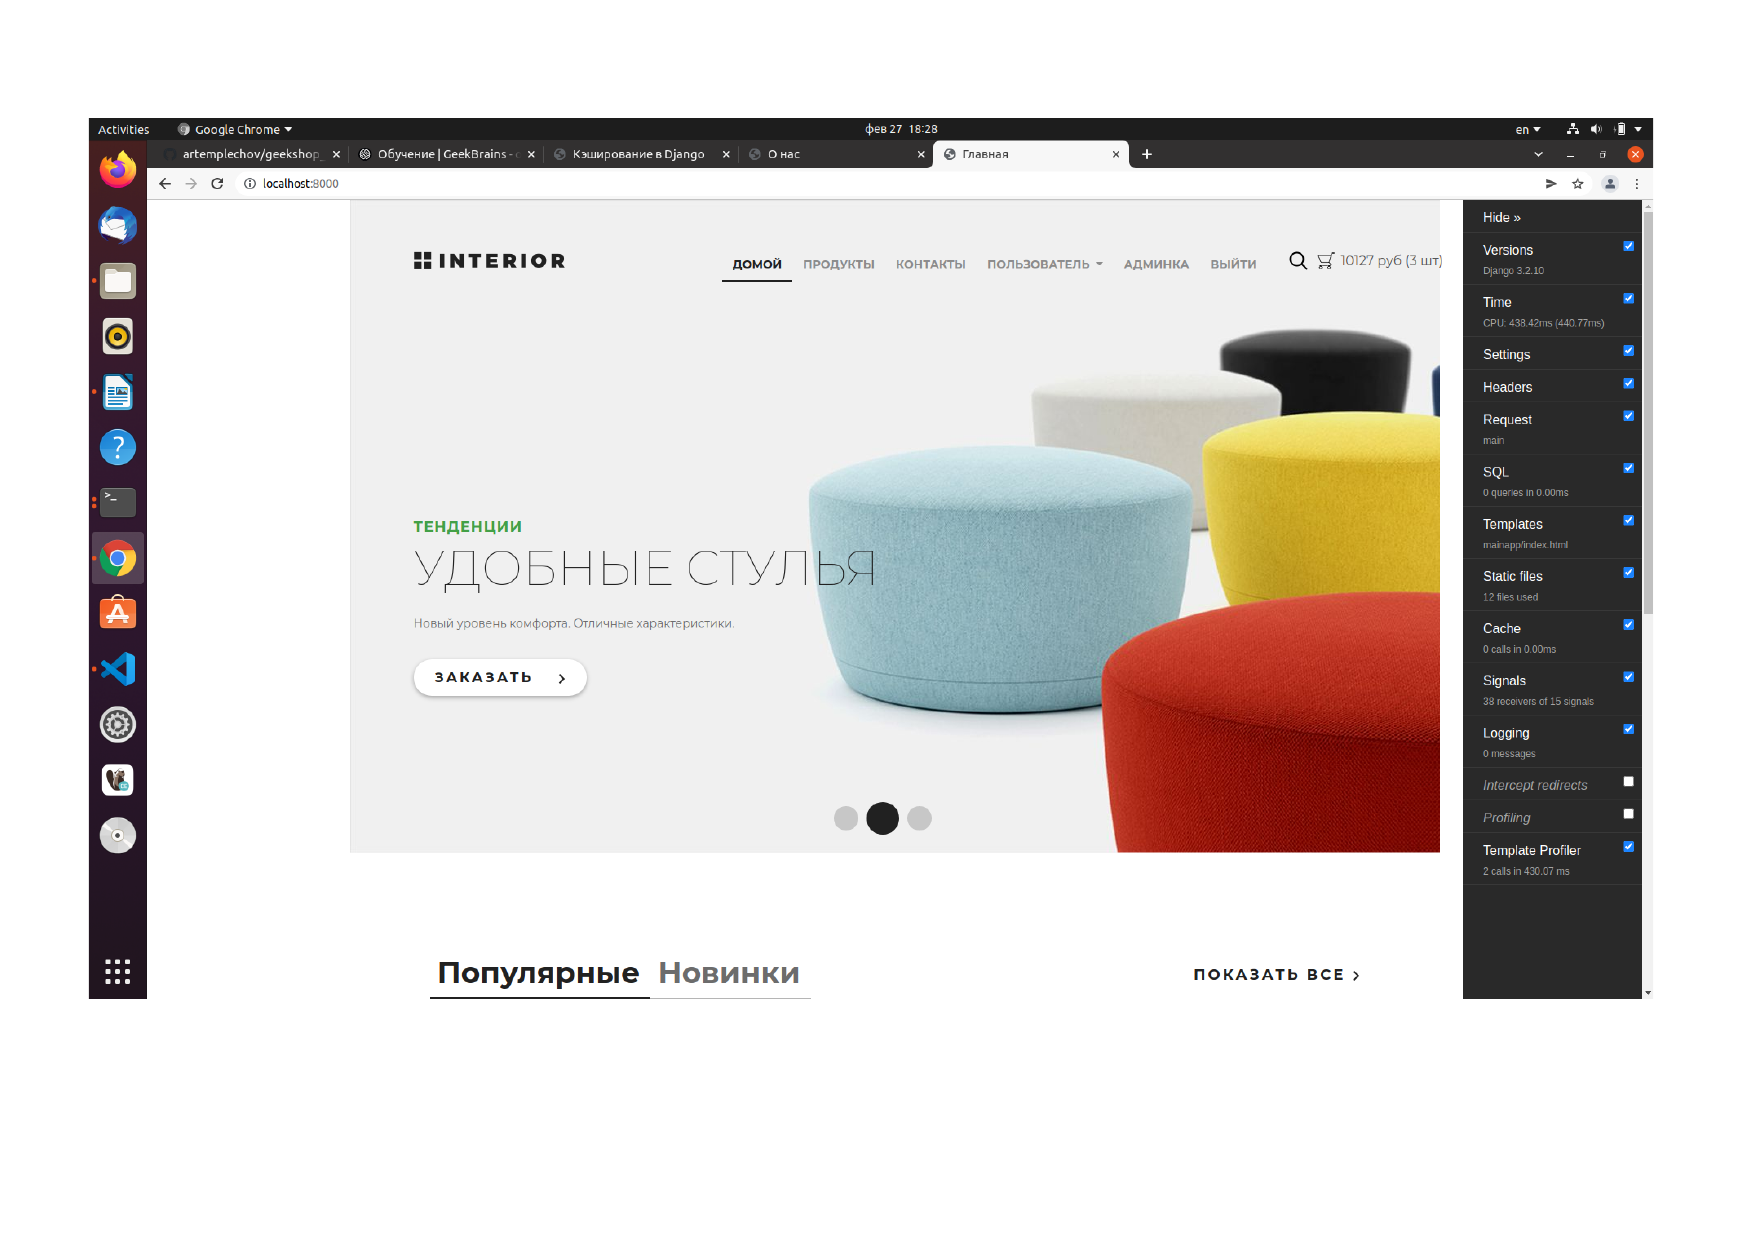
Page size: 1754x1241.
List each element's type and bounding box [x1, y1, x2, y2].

picture [88, 118, 1654, 999]
